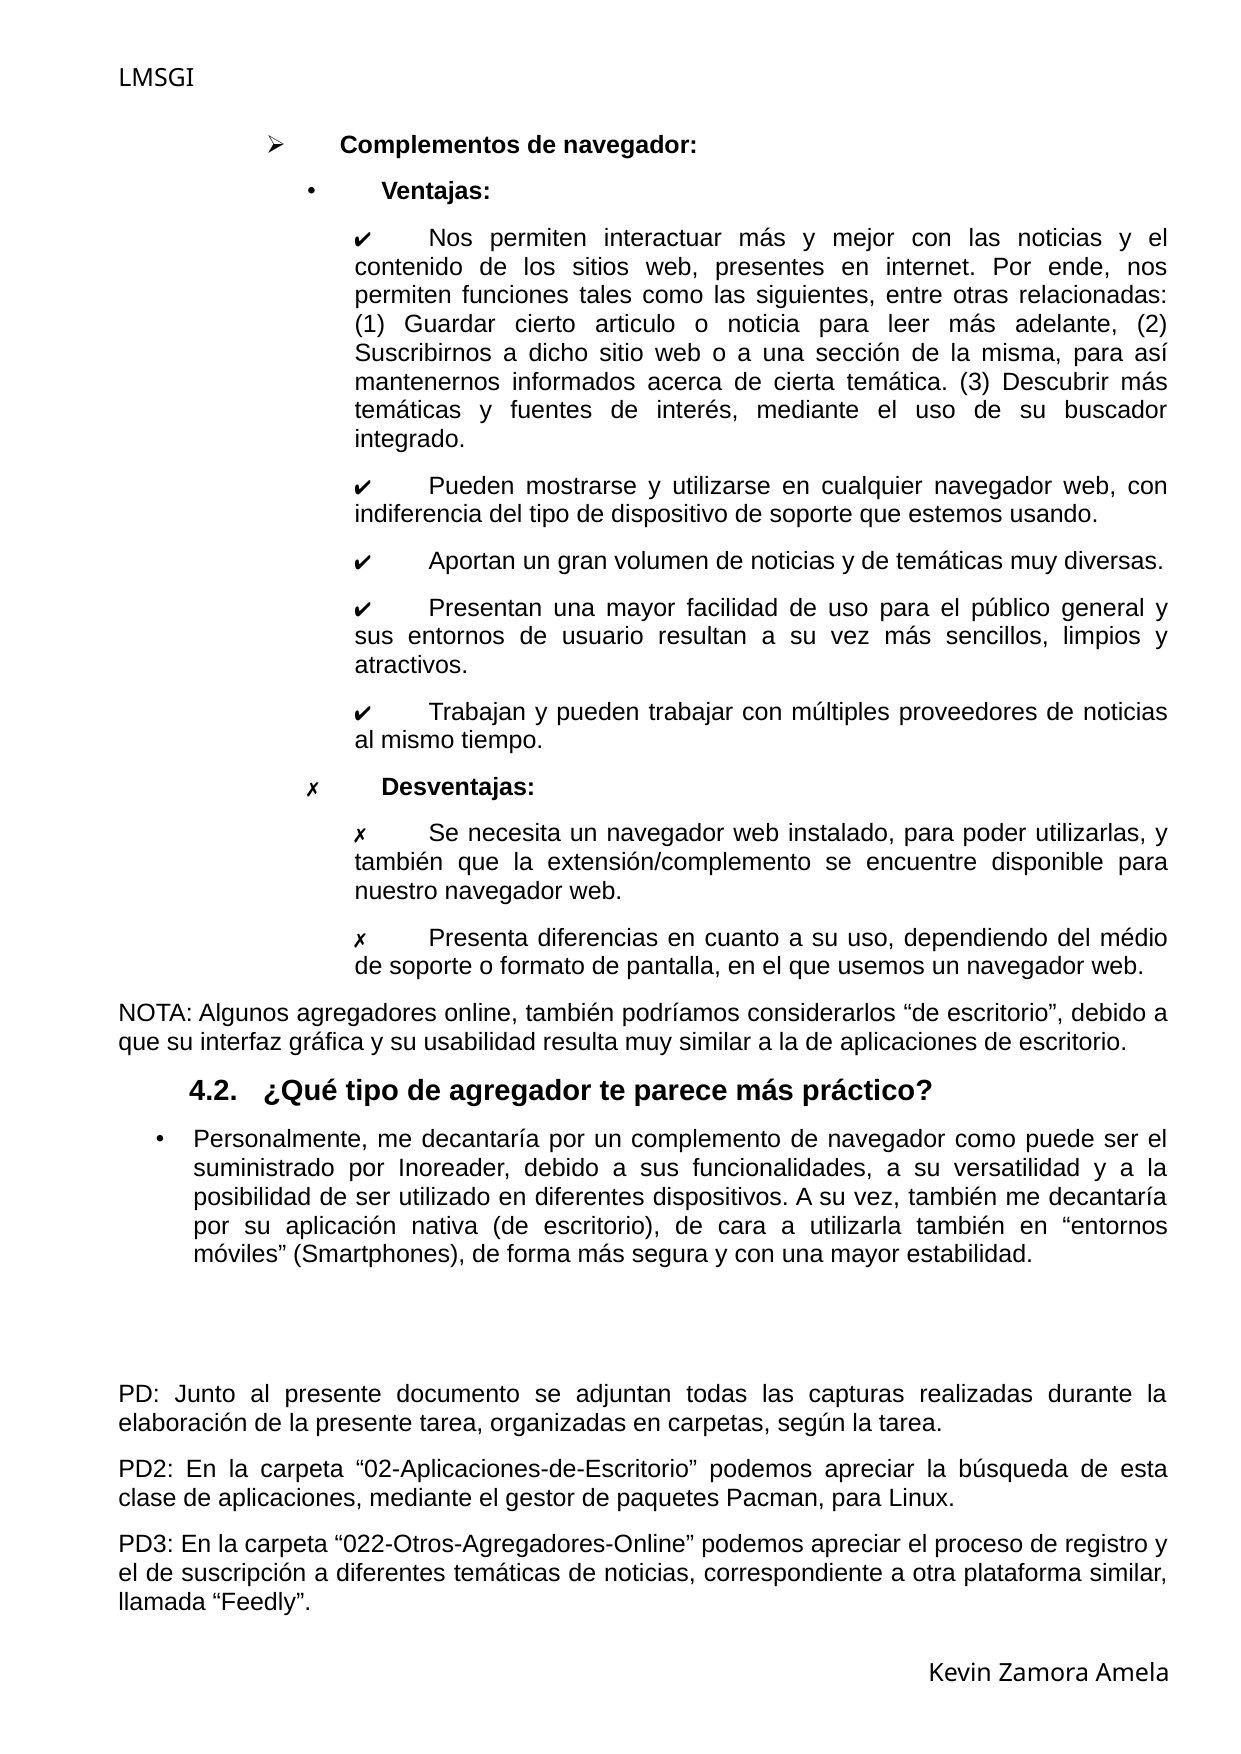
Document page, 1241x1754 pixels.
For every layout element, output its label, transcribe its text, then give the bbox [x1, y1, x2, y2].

text PD2: En la carpeta “02-Aplicaciones-de-Escritorio” podemos apreciar la búsqueda de esta clase de aplicaciones, mediante el gestor de paquetes Pacman, para Linux. [118, 1454, 1169, 1511]
subtitle ¿Qué tipo de agregador te parece más práctico? [189, 1073, 1169, 1107]
list Se necesita un navegador web instalado, para poder utilizarlas, y también que la extensión/complemento se encuentre disponible para nuestro navegador web. [354, 818, 1169, 905]
text PD3: En la carpeta “022-Otros-Agregadores-Online” podemos apreciar el proceso de registro y el de suscripción a diferentes temáticas de noticias, correspondiente a otra plataforma similar, llamada “Feedly”. [118, 1529, 1169, 1615]
list Trabajan y pueden trabajar con múltiples proveedores de noticias al mismo tiempo. [354, 697, 1169, 754]
text PD: Junto al presente documento se adjuntan todas las capturas realizadas durante la elaboración de la presente tarea, organizadas en carpetas, según la tarea. [118, 1379, 1169, 1436]
list Nos permiten interactuar más y mejor con las noticias y el contenido de los sitios web, presentes en internet. Por ende, nos permiten funciones tales como las siguientes, entre otras relacionadas: (1) Guardar cierto articulo o noticia para leer más adelante, (2) Suscribirnos a dicho sitio web o a una sección de la misma, para así mantenernos informados acerca de cierta temática. (3) Descubrir más temáticas y fuentes de interés, mediante el uso de su buscador integrado. [354, 223, 1169, 453]
list Aportan un gran volumen de noticias y de temáticas muy diversas. [354, 546, 1169, 575]
list Presentan una mayor facilidad de uso para el público general y sus entornos de usuario resultan a su vez más sencillos, limpios y atractivos. [354, 592, 1169, 679]
list Complementos de navegador: [266, 130, 1169, 158]
list Pueden mostrarse y utilizarse en cualquier navegador web, con indiferencia del tipo de dispositivo de soporte que estemos usando. [354, 471, 1169, 528]
list Desventajas: [307, 772, 1169, 801]
list Presenta diferencias en cuanto a su uso, dependiendo del médio de soporte o formato de pantalla, en el que usemos un navegador web. [354, 922, 1169, 980]
list Personalmente, me decantaría por un complemento de navegador como puede ser el suministrado por Inoreader, debido a sus funcionalidades, a su versatilidad y a la posibilidad de ser utilizado en diferentes dispositivos. A su vez, también me decantaría por su aplicación nativa (de escritorio), de cara a utilizarla también en “entornos móviles” (Smartphones), de forma más segura y con una mayor estabilidad. [156, 1124, 1169, 1268]
text NOTA: Algunos agregadores online, también podríamos considerarlos “de escritorio”, debido a que su interfaz gráfica y su usabilidad resulta muy similar a la de aplicaciones de escritorio. [118, 998, 1169, 1055]
list Ventajas: [307, 176, 1169, 205]
